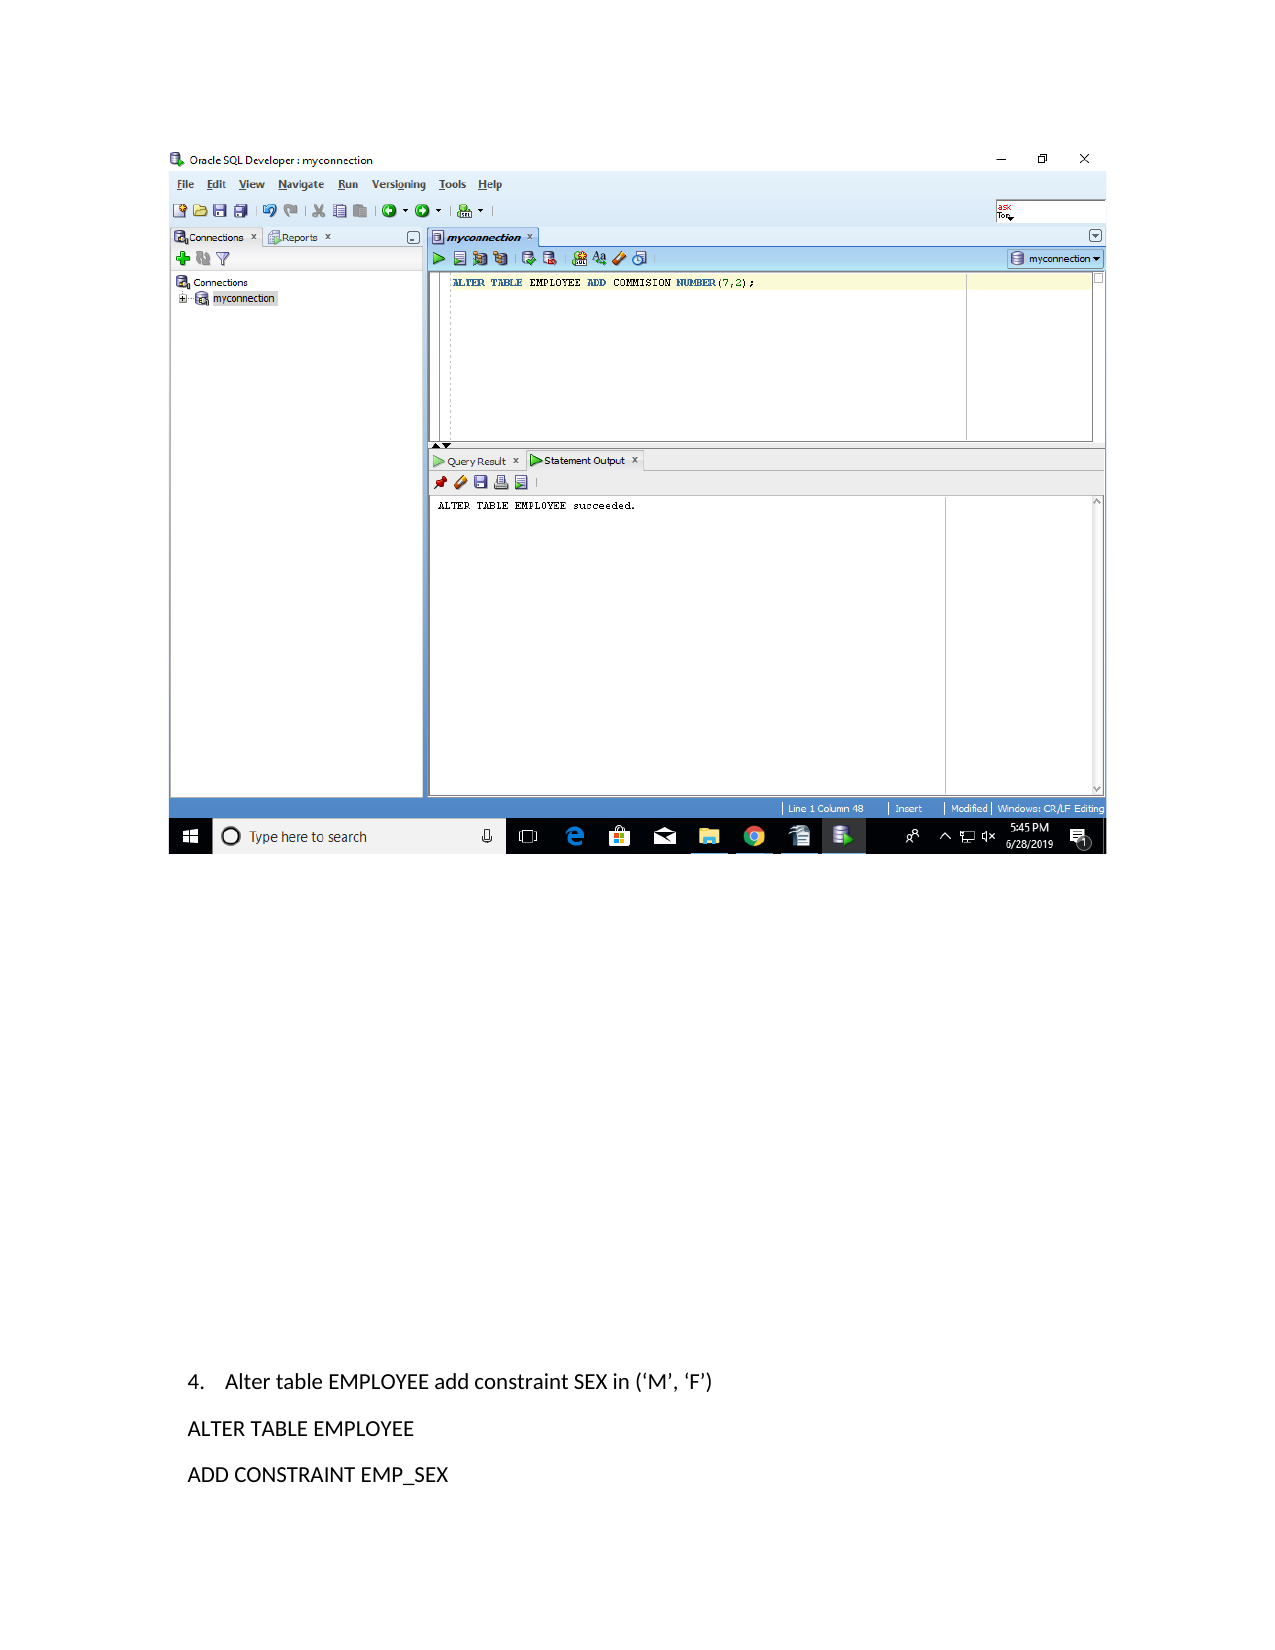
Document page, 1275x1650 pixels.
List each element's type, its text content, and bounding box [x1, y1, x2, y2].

list Alter table EMPLOYEE add constraint SEX in (‘M’, ‘F’) [187, 1367, 1125, 1395]
picture [168, 150, 1107, 854]
list ADD CONSTRAINT EMP_SEX [187, 1460, 1125, 1488]
list ALTER TABLE EMPLOYEE [187, 1414, 1125, 1442]
